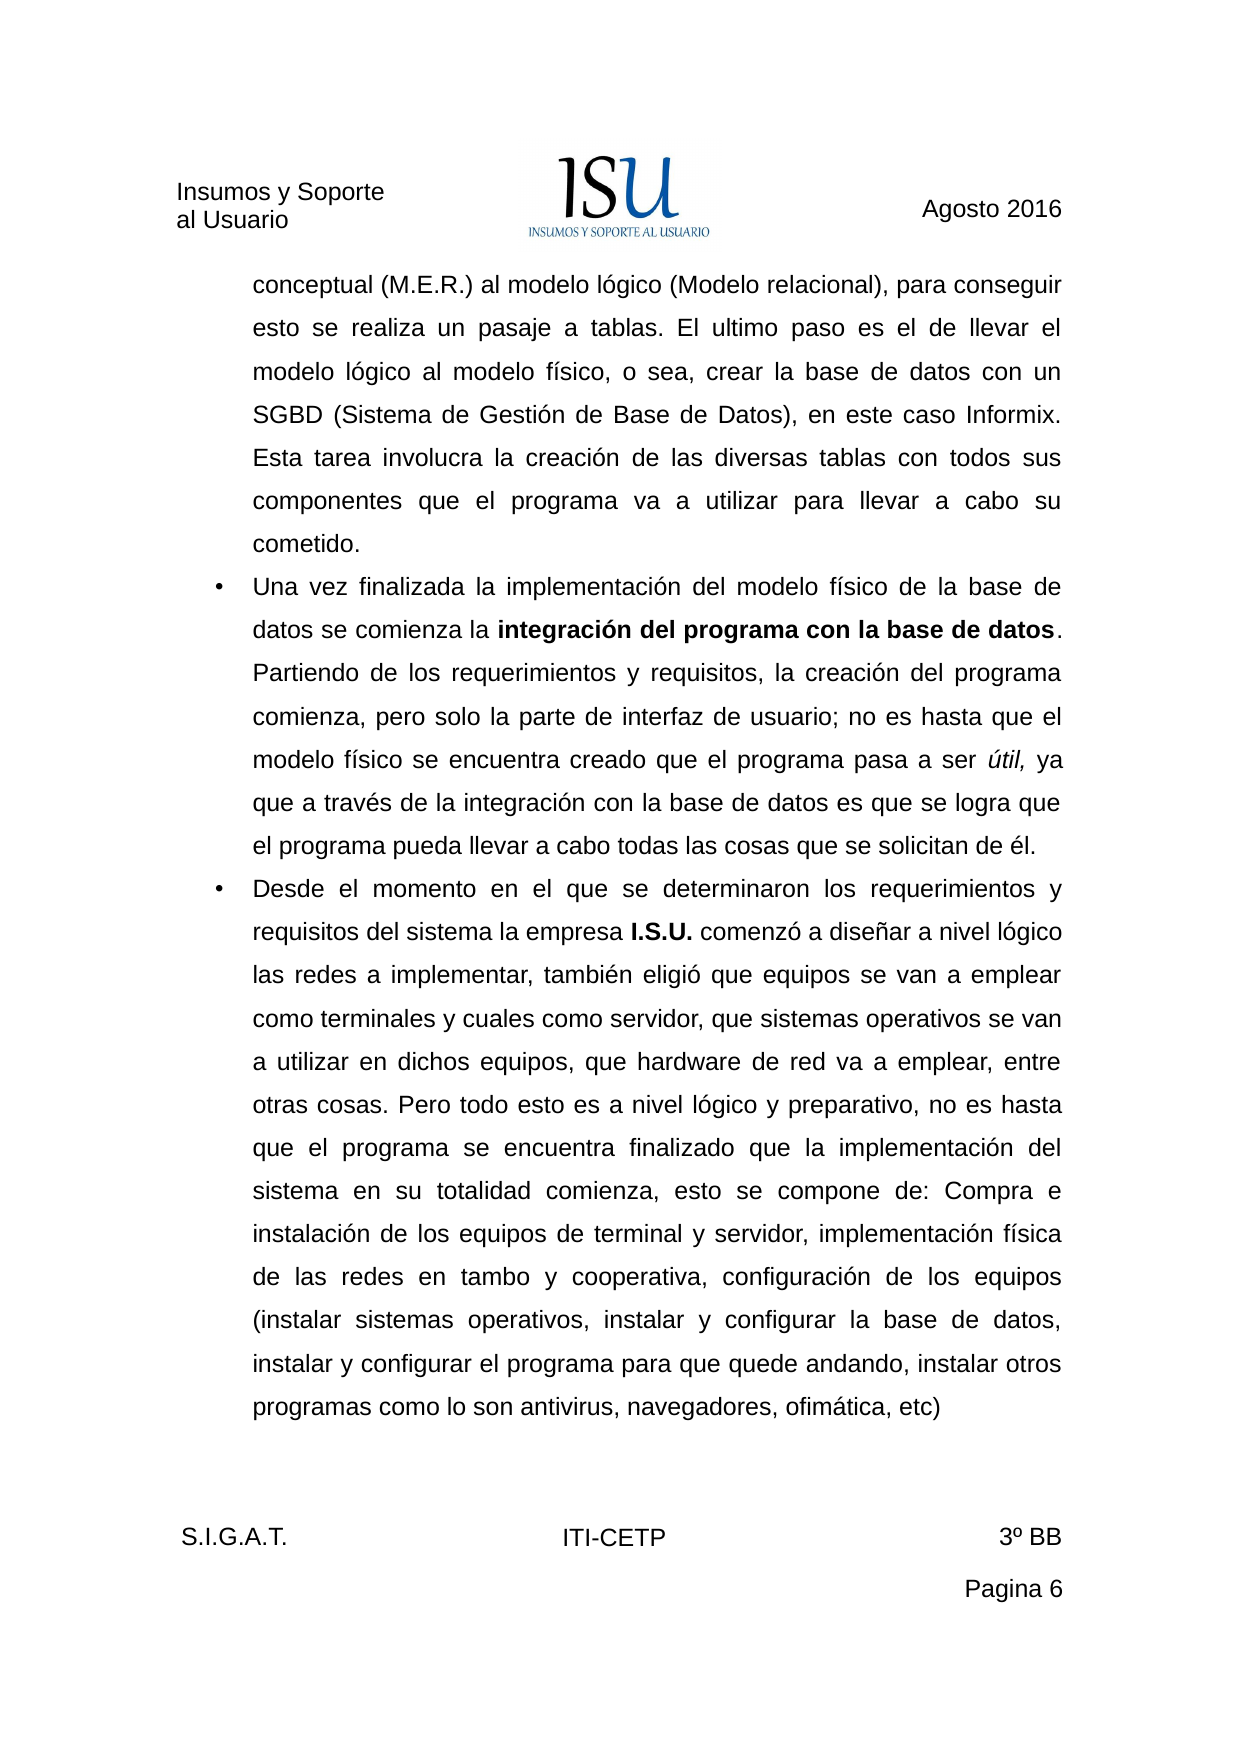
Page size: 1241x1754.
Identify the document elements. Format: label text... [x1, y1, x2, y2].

list conceptual (M.E.R.) al modelo lógico (Modelo relacional), para conseguir esto se realiza un pasaje a tablas. El ultimo paso es el de llevar el modelo lógico al modelo físico, o sea, crear la base de datos con un SGBD (Sistema de Gestión de Base de Datos), en este caso Informix. Esta tarea involucra la creación de las diversas tablas con todos sus componentes que el programa va a utilizar para llevar a cabo su cometido. [215, 270, 1063, 558]
list Desde el momento en el que se determinaron los requerimientos y requisitos del sistema la empresa I.S.U. comenzó a diseñar a nivel lógico las redes a implementar, también eligió que equipos se van a emplear como terminales y cuales como servidor, que sistemas operativos se van a utilizar en dichos equipos, que hardware de red va a emplear, entre otras cosas. Pero todo esto es a nivel lógico y preparativo, no es hasta que el programa se encuentra finalizado que la implementación del sistema en su totalidad comienza, esto se compone de: Compra e instalación de los equipos de terminal y servidor, implementación física de las redes en tambo y cooperativa, configuración de los equipos (instalar sistemas operativos, instalar y configurar la base de datos, instalar y configurar el programa para que quede andando, instalar otros programas como lo son antivirus, navegadores, ofimática, etc) [215, 874, 1063, 1420]
picture [517, 138, 723, 252]
list Una vez finalizada la implementación del modelo físico de la base de datos se comienza la integración del programa con la base de datos. Partiendo de los requerimientos y requisitos, la creación del programa comienza, pero solo la parte de interfaz de usuario; no es hasta que el modelo físico se encuentra creado que el programa pasa a ser útil, ya que a través de la integración con la base de datos es que se logra que el programa pueda llevar a cabo todas las cosas que se solicitan de él. [215, 572, 1063, 860]
